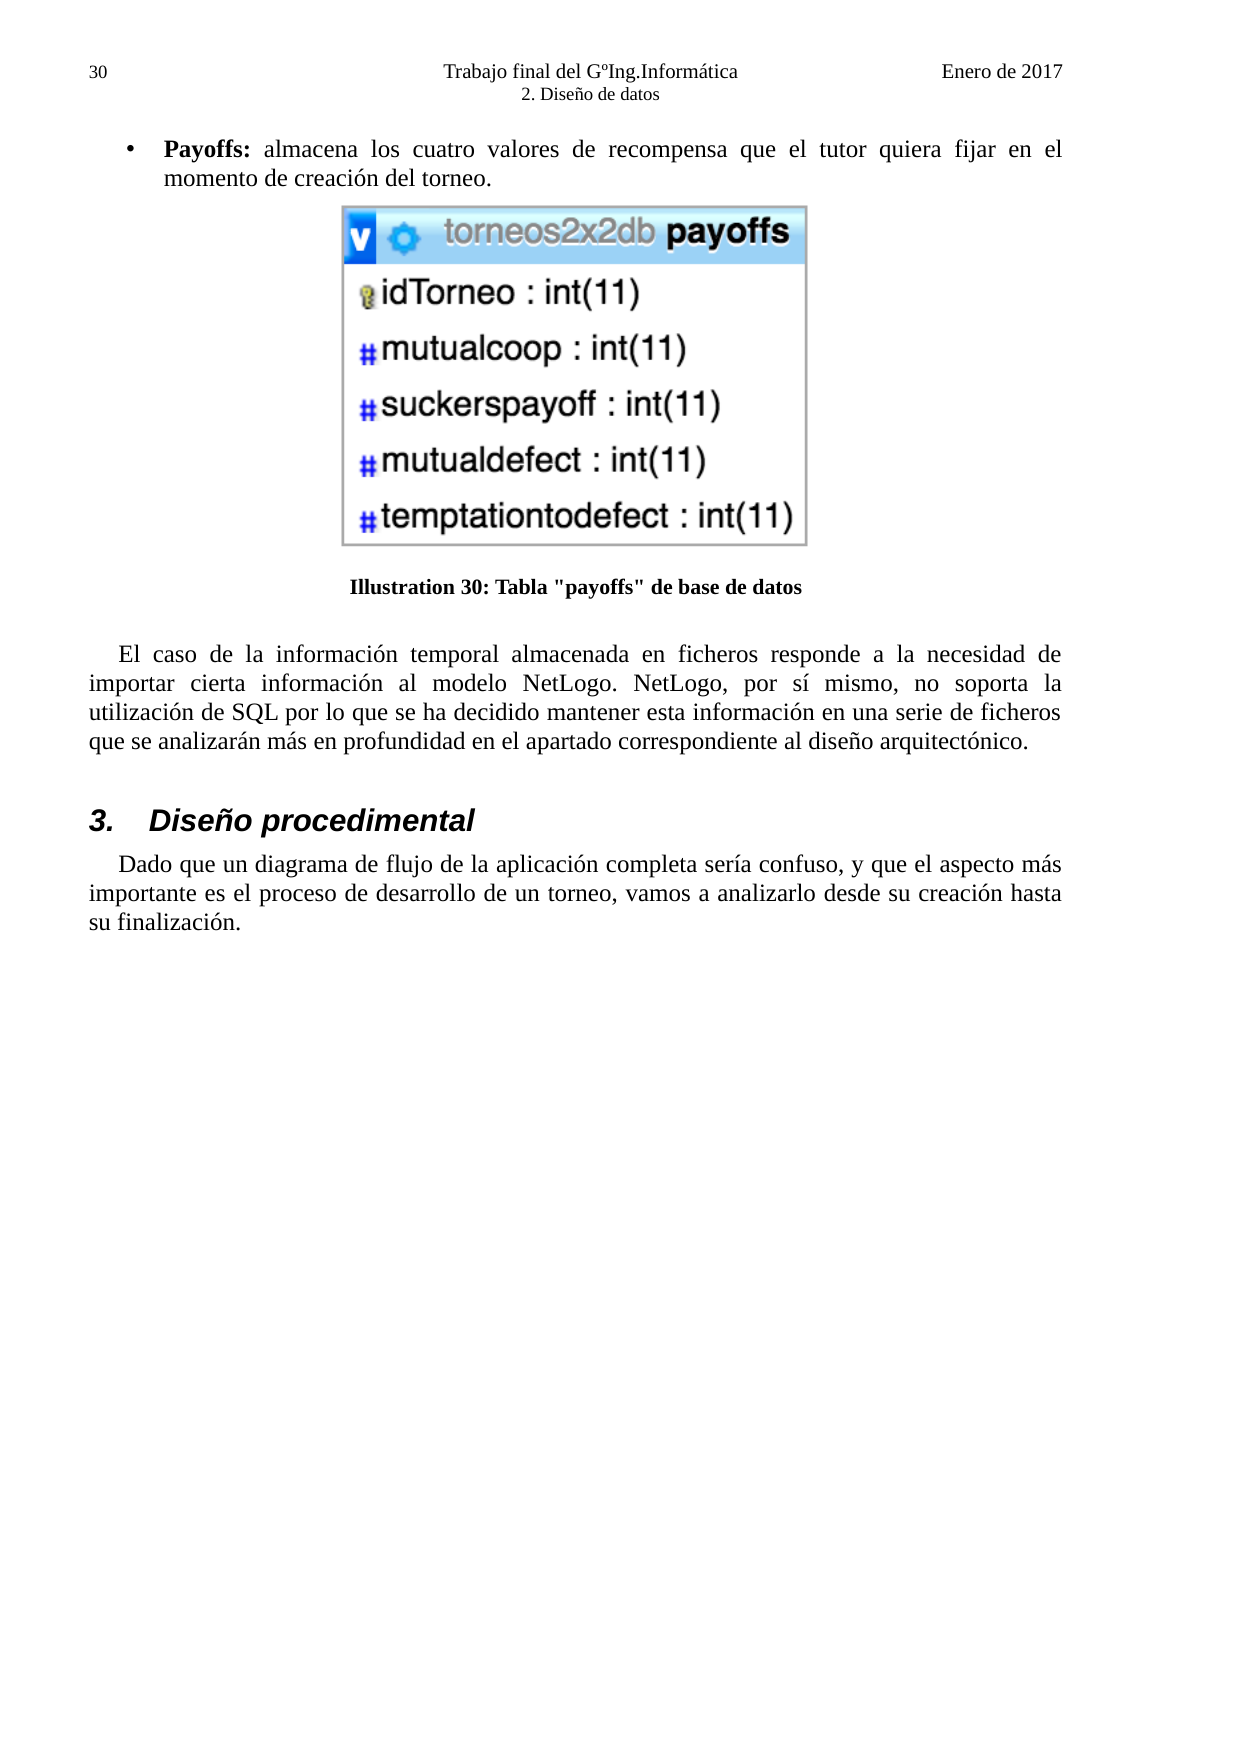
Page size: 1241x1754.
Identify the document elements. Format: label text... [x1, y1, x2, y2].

text Illustration 30: Tabla "payoffs" de base de datos [339, 549, 812, 599]
text El caso de la información temporal almacenada en ficheros responde a la necesidad de importar cierta información al modelo NetLogo. NetLogo, por sí mismo, no soporta la utilización de SQL por lo que se ha decidido mantener esta información en una serie de ficheros que se analizarán más en profundidad en el apartado correspondiente al diseño arquitectónico. [88, 639, 1063, 754]
subtitle Diseño procedimental [88, 802, 1063, 838]
picture [339, 203, 813, 549]
list Payoffs: almacena los cuatro valores de recompensa que el tutor quiera fijar en el momento de creación del torneo. [126, 134, 1063, 192]
text Dado que un diagrama de flujo de la aplicación completa sería confuso, y que el aspecto más importante es el proceso de desarrollo de un torneo, vamos a analizarlo desde su creación hasta su finalización. [88, 849, 1063, 936]
